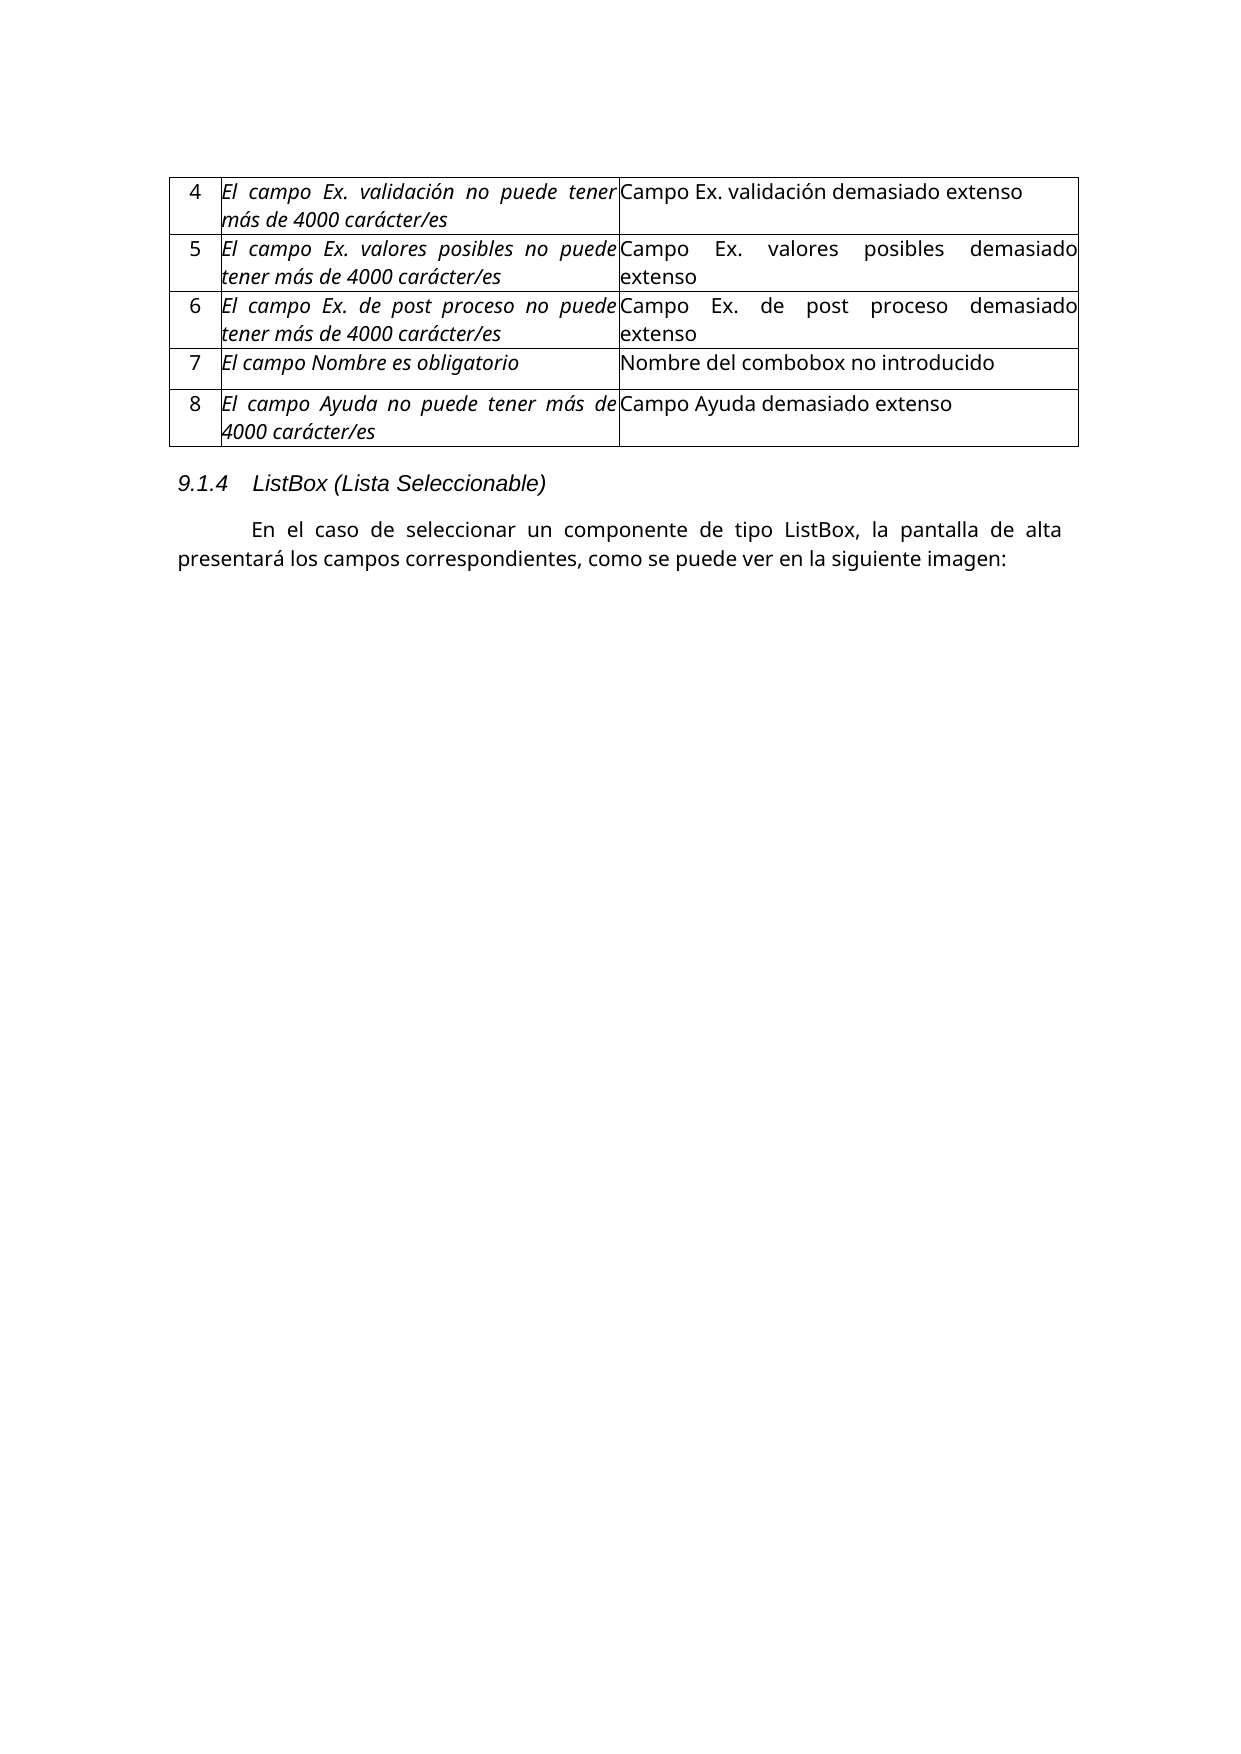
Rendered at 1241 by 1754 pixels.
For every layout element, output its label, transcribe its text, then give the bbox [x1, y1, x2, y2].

text En el caso de seleccionar un componente de tipo ListBox, la pantalla de alta presentará los campos correspondientes, como se puede ver en la siguiente imagen: [177, 515, 1063, 572]
table_cell El campo Nombre es obligatorio [222, 349, 619, 389]
table_cell Campo Ex. de post proceso demasiado extenso [620, 292, 1078, 348]
table_cell El campo Ayuda no puede tener más de 4000 carácter/es [222, 390, 619, 446]
table_cell 6 [170, 292, 221, 348]
table_cell El campo Ex. validación no puede tener más de 4000 carácter/es [222, 178, 619, 234]
table_cell El campo Ex. de post proceso no puede tener más de 4000 carácter/es [222, 292, 619, 348]
table_cell 5 [170, 235, 221, 291]
table_cell [1079, 348, 1240, 389]
table_cell 7 [170, 349, 221, 389]
table_cell Campo Ex. valores posibles demasiado extenso [620, 235, 1078, 291]
subtitle ListBox (Lista Seleccionable) [177, 471, 1063, 496]
table_cell [1079, 291, 1240, 348]
table_cell El campo Ex. valores posibles no puede tener más de 4000 carácter/es [222, 235, 619, 291]
table_cell [1079, 234, 1240, 291]
table_cell [1079, 177, 1240, 234]
table_cell 7 [1079, 389, 1240, 446]
table_cell Campo Ex. validación demasiado extenso [620, 178, 1078, 234]
table_cell 8 [170, 390, 221, 446]
table_cell Nombre del combobox no introducido [620, 349, 1078, 389]
table_cell Campo Ayuda demasiado extenso [620, 390, 1078, 446]
table_cell 4 [170, 178, 221, 234]
